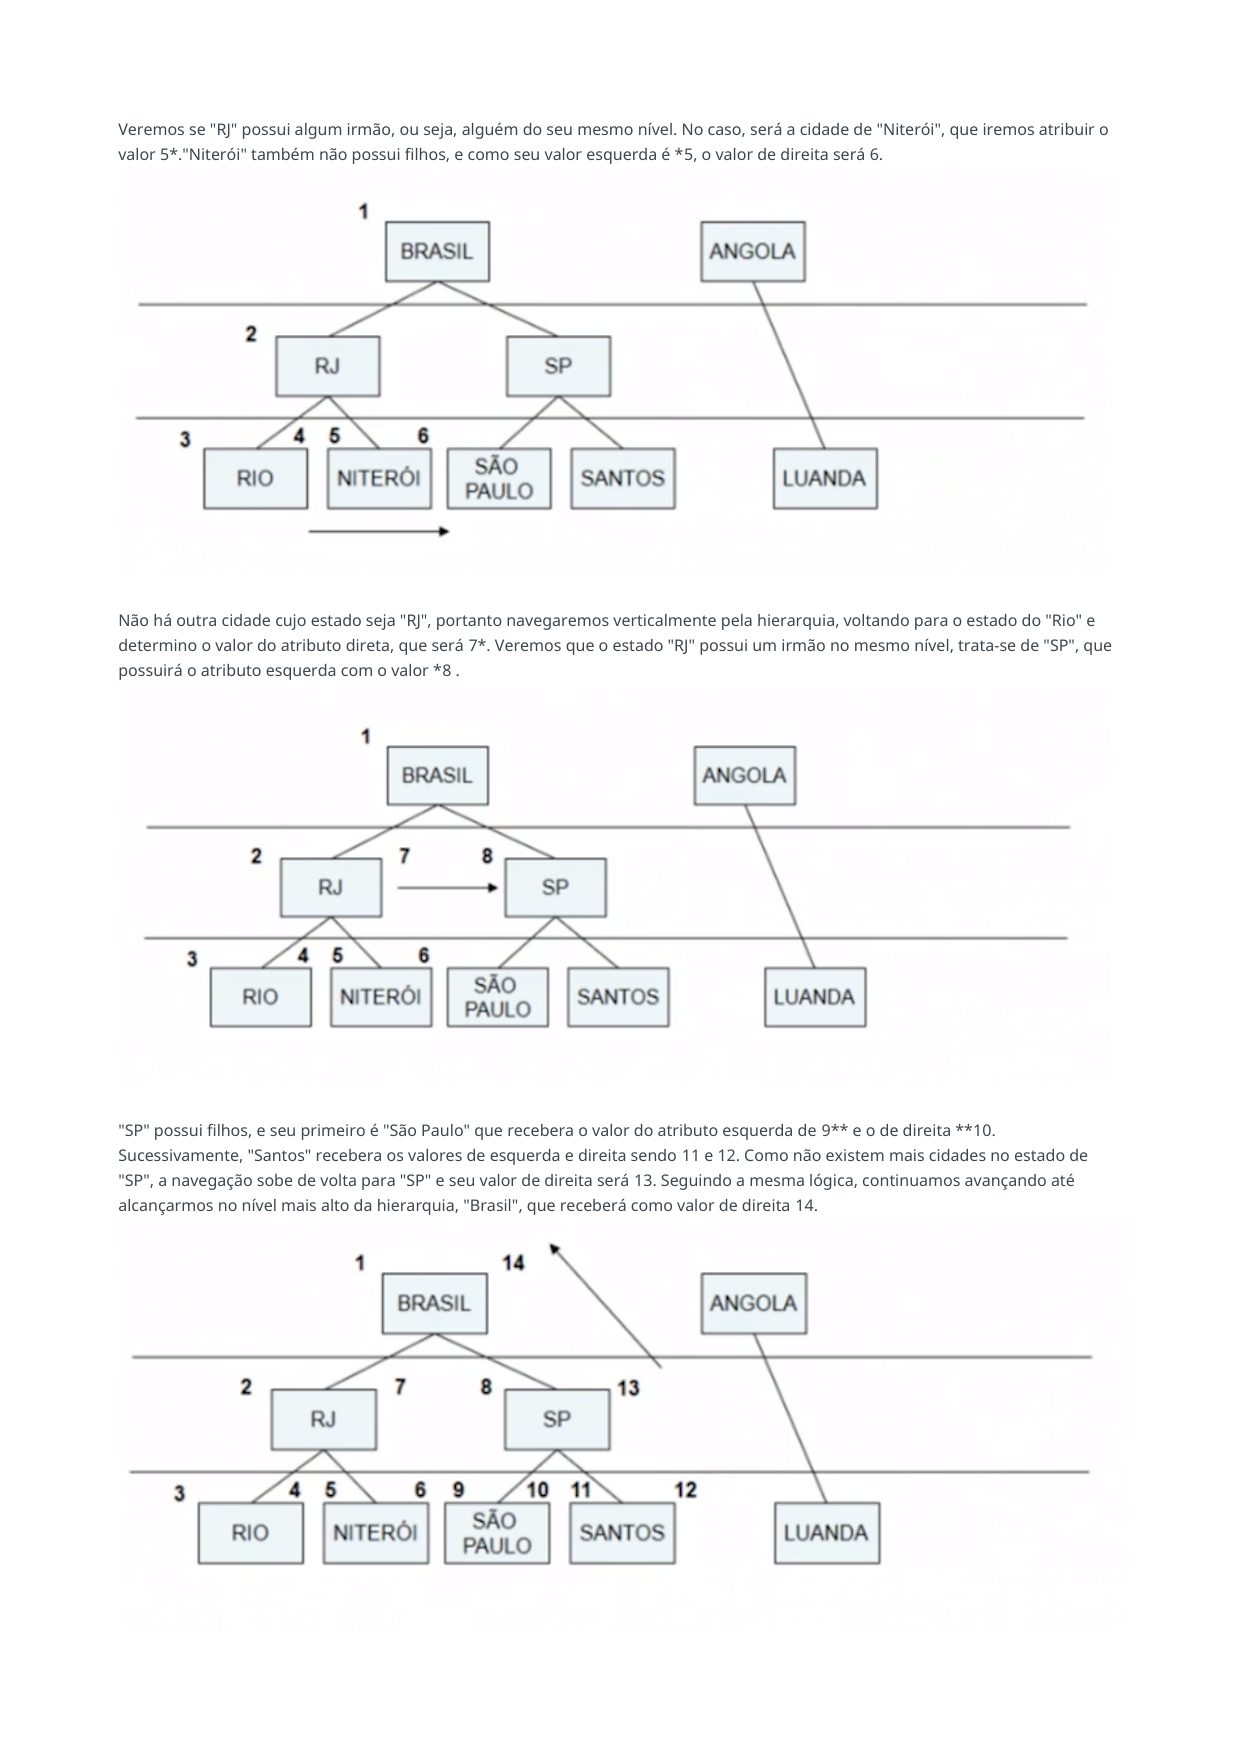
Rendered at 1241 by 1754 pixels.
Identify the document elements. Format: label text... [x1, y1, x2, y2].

picture [118, 168, 1116, 576]
text Não há outra cidade cujo estado seja "RJ", portanto navegaremos verticalmente pela hierarquia, voltando para o estado do "Rio" e determino o valor do atributo direta, que será 7*. Veremos que o estado "RJ" possui um irmão no mesmo nível, trata-se de "SP", que possuirá o atributo esquerda com o valor *8 . [118, 609, 1122, 682]
picture [118, 1219, 1133, 1633]
text Veremos se "RJ" possui algum irmão, ou seja, alguém do seu mesmo nível. No caso, será a cidade de "Niterói", que iremos atribuir o valor 5*."Niterói" também não possui filhos, e como seu valor esquerda é *5, o valor de direita será 6. [118, 118, 1122, 165]
picture [118, 684, 1112, 1086]
text "SP" possui filhos, e seu primeiro é "São Paulo" que recebera o valor do atributo esquerda de 9** e o de direita **10. Sucessivamente, "Santos" recebera os valores de esquerda e direita sendo 11 e 12. Como não existem mais cidades no estado de "SP", a navegação sobe de volta para "SP" e seu valor de direita será 13. Seguindo a mesma lógica, continuamos avançando até alcançarmos no nível mais alto da hierarquia, "Brasil", que receberá como valor de direita 14. [118, 1119, 1122, 1216]
